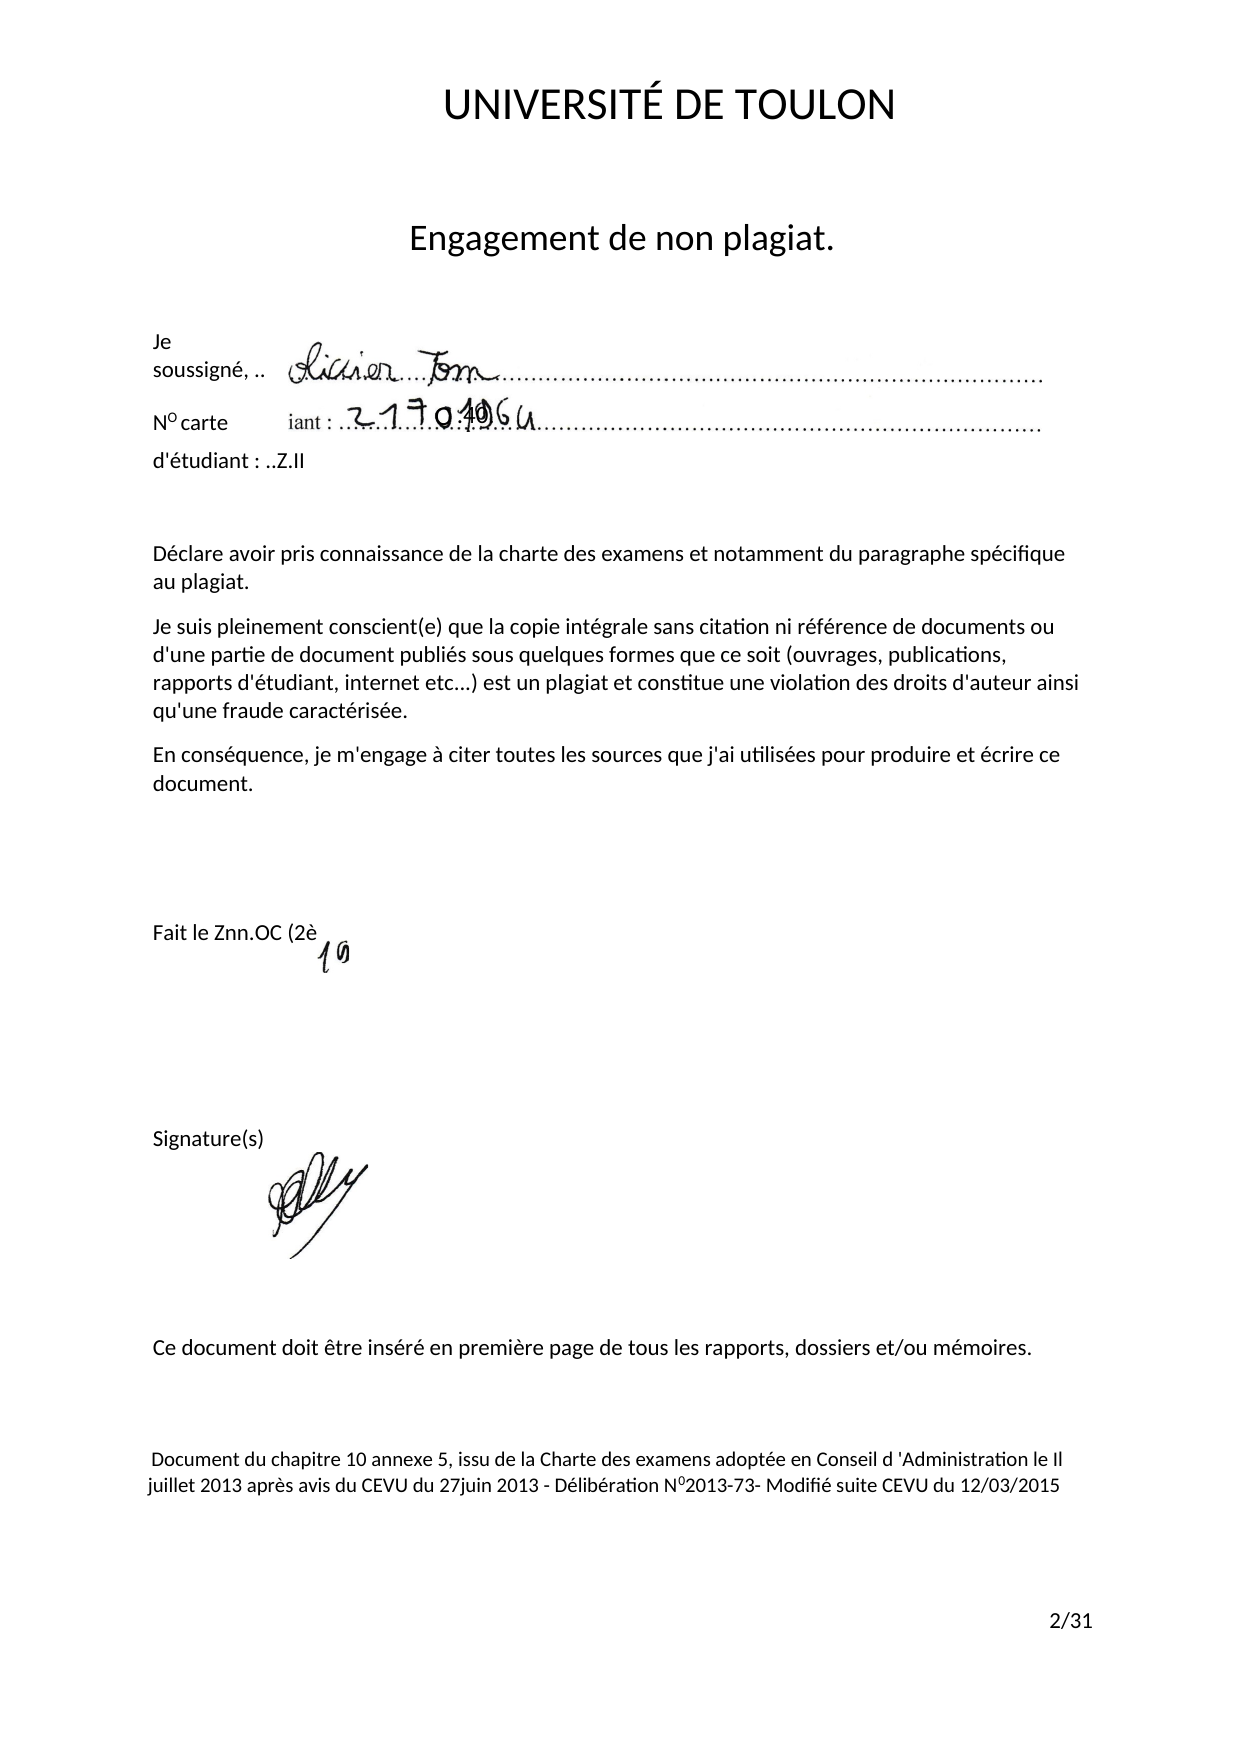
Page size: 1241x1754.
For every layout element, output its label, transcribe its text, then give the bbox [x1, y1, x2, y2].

text Fait le Znn.OC (2è [153, 918, 1093, 973]
subtitle UNIVERSITÉ DE TOULON [397, 75, 1093, 131]
text Ce document doit être inséré en première page de tous les rapports, dossiers et/ou mémoires. [153, 1333, 1093, 1362]
text Signature(s) [153, 1124, 400, 1152]
text Engagement de non plagiat. [152, 214, 1093, 260]
text Document du chapitre 10 annexe 5, issu de la Charte des examens adoptée en Conseil d 'Administration le Il juillet 2013 après avis du CEVU du 27juin 2013 - Délibération N02013-73- Modifié suite CEVU du 12/03/2015 [148, 1447, 1093, 1497]
text Je soussigné, .. [153, 327, 1093, 383]
text Déclare avoir pris connaissance de la charte des examens et notamment du paragraphe spécifique au plagiat. [153, 539, 1093, 595]
text Je suis pleinement conscient(e) que la copie intégrale sans citation ni référence de documents ou d'une partie de document publiés sous quelques formes que ce soit (ouvrages, publications, rapports d'étudiant, internet etc...) est un plagiat et constitue une violation des droits d'auteur ainsi qu'une fraude caractérisée. [153, 612, 1093, 724]
text En conséquence, je m'engage à citer toutes les sources que j'ai utilisées pour produire et écrire ce document. [153, 741, 1093, 797]
text NO carte d'étudiant : ..Z.II [153, 408, 1093, 474]
